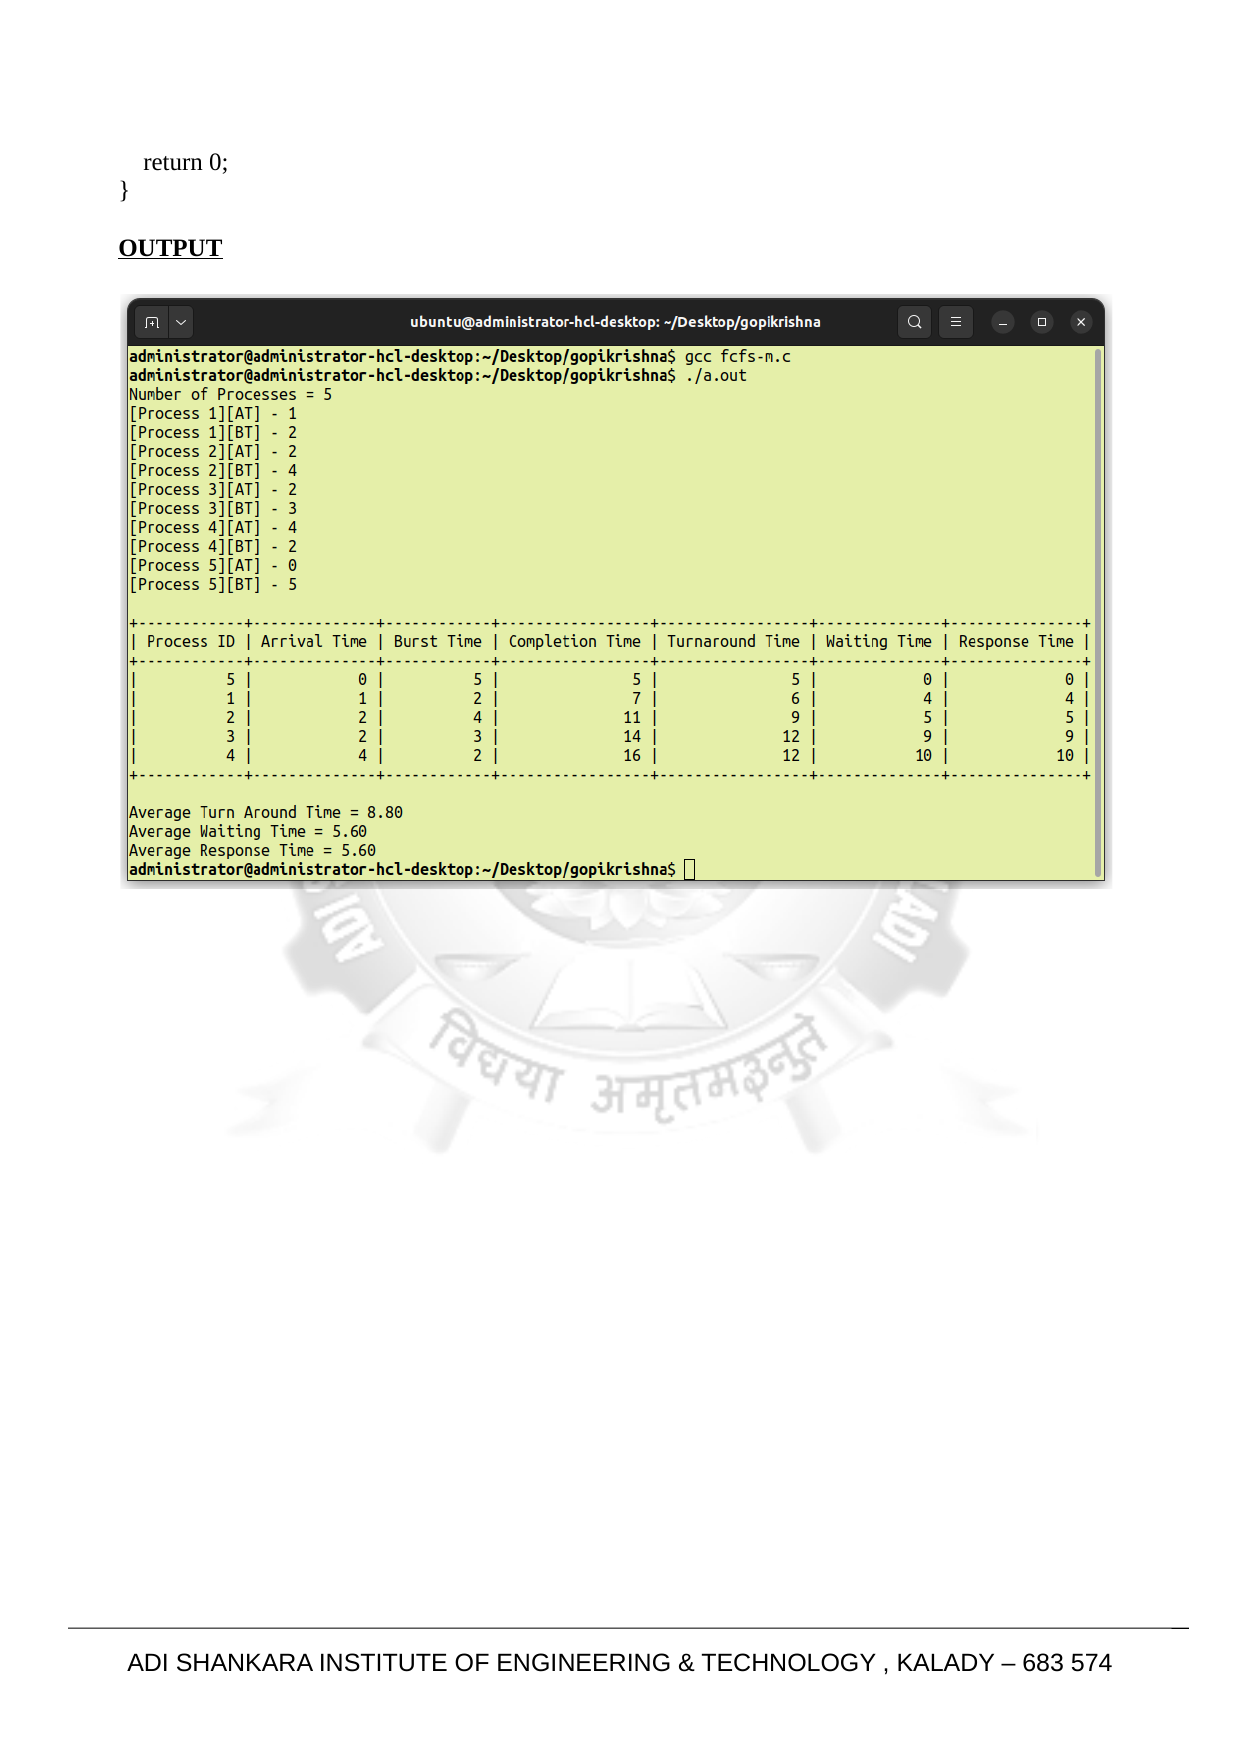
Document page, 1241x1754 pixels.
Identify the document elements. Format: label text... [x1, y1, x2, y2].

picture [120, 294, 1113, 889]
text OUTPUT [118, 233, 1122, 262]
text } [118, 176, 1122, 204]
text return 0; [118, 147, 1122, 176]
